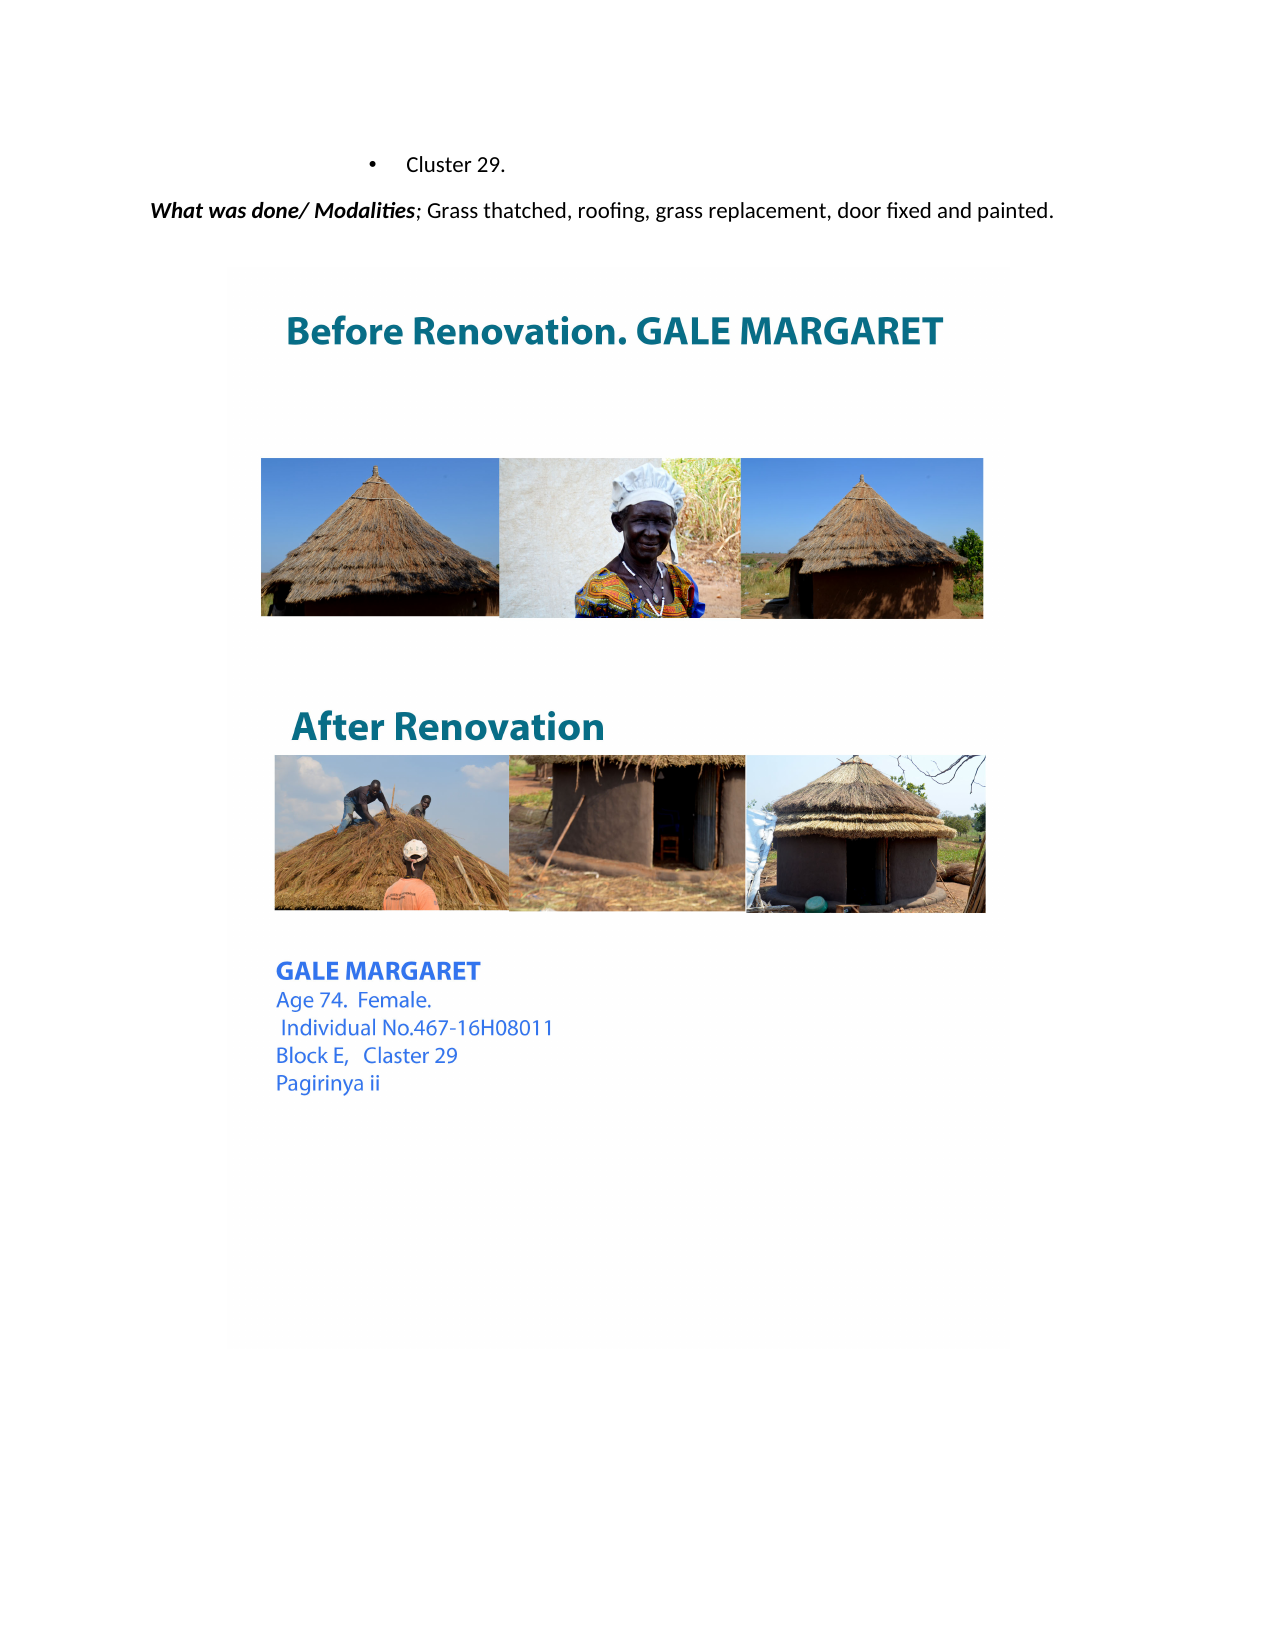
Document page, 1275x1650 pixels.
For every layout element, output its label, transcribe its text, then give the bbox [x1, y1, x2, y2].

list Cluster 29. [369, 150, 1125, 178]
picture [227, 267, 1011, 1349]
text What was done/ Modalities; Grass thatched, roofing, grass replacement, door fixed and painted. [150, 196, 1125, 224]
